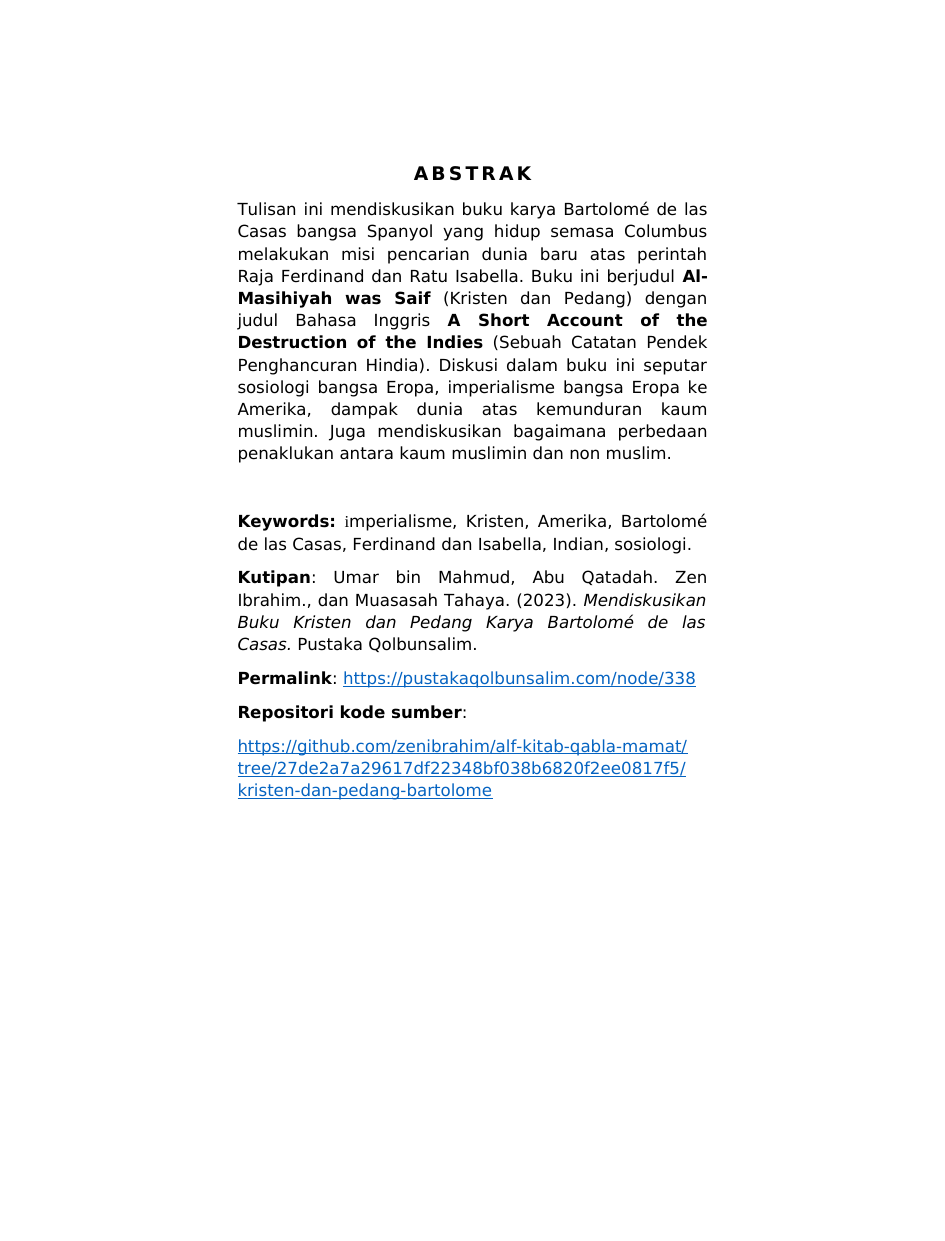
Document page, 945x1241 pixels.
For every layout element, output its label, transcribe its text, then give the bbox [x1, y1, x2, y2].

text Tulisan ini mendiskusikan buku karya Bartolomé de las Casas bangsa Spanyol yang hidup semasa Columbus melakukan misi pencarian dunia baru atas perintah Raja Ferdinand dan Ratu Isabella. Buku ini berjudul Al-Masihiyah was Saif (Kristen dan Pedang) dengan judul Bahasa Inggris A Short Account of the Destruction of the Indies (Sebuah Catatan Pendek Penghancuran Hindia). Diskusi dalam buku ini seputar sosiologi bangsa Eropa, imperialisme bangsa Eropa ke Amerika, dampak dunia atas kemunduran kaum muslimin. Juga mendiskusikan bagaimana perbedaan penaklukan antara kaum muslimin dan non muslim. [237, 200, 708, 463]
text Repositori kode sumber: [237, 703, 708, 722]
text Keywords: imperialisme, Kristen, Amerika, Bartolomé de las Casas, Ferdinand dan Isabella, Indian, sosiologi. [237, 512, 708, 554]
text Permalink: https://pustakaqolbunsalim.com/node/338 [237, 669, 708, 688]
text Kutipan: Umar bin Mahmud, Abu Qatadah. Zen Ibrahim., dan Muasasah Tahaya. (2023). Mendiskusikan Buku Kristen dan Pedang Karya Bartolomé de las Casas. Pustaka Qolbunsalim. [237, 568, 708, 654]
text https://github.com/zenibrahim/alf-kitab-qabla-mamat/tree/27de2a7a29617df22348bf038b6820f2ee0817f5/kristen-dan-pedang-bartolome [237, 737, 708, 801]
subtitle ABSTRAK [177, 162, 768, 184]
